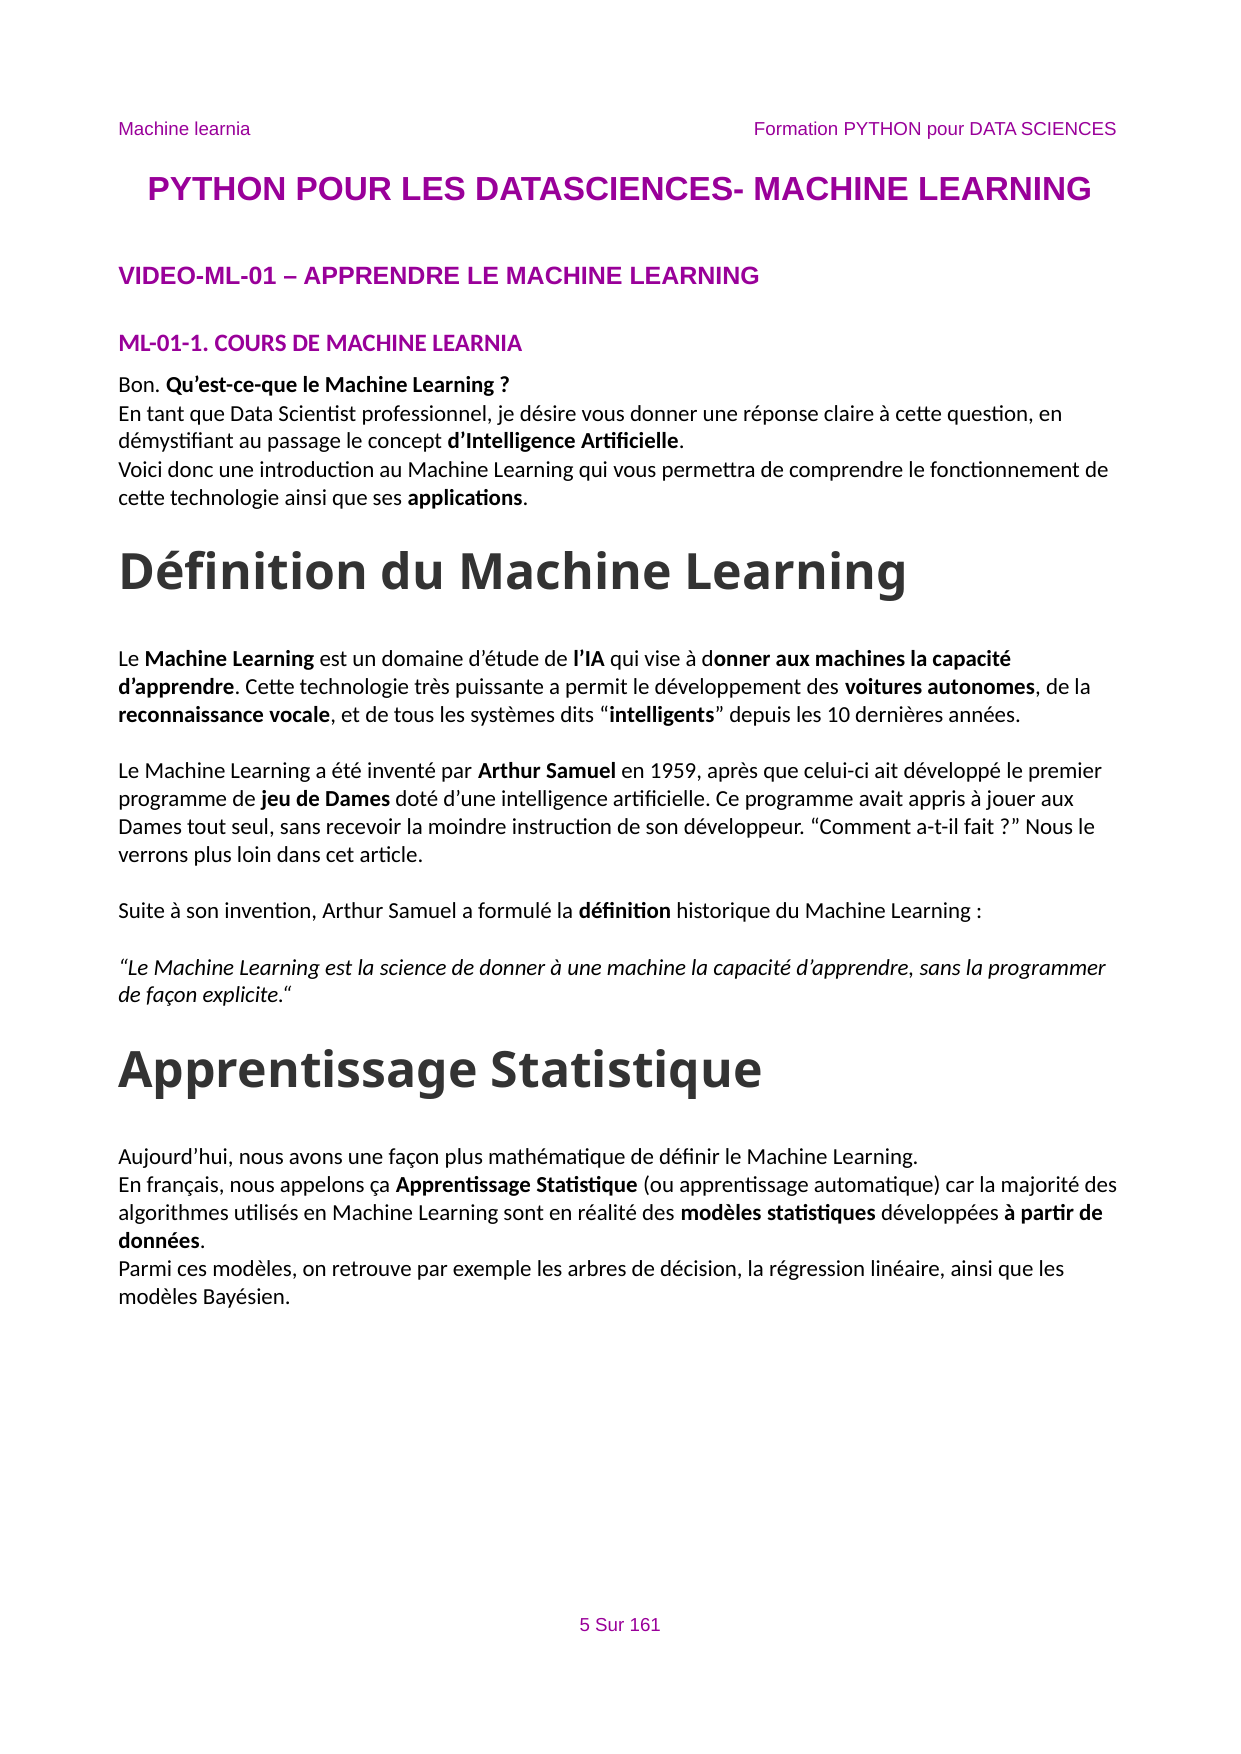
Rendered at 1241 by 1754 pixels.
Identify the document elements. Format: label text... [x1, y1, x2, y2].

text Parmi ces modèles, on retrouve par exemple les arbres de décision, la régression linéaire, ainsi que les modèles Bayésien. [118, 1254, 1122, 1310]
text Le Machine Learning a été inventé par Arthur Samuel en 1959, après que celui-ci ait développé le premier programme de jeu de Dames doté d’une intelligence artificielle. Ce programme avait appris à jouer aux Dames tout seul, sans recevoir la moindre instruction de son développeur. “Comment a-t-il fait ?” Nous le verrons plus loin dans cet article. [118, 756, 1122, 868]
subtitle Définition du Machine Learning [118, 536, 1122, 604]
text Bon. Qu’est-ce-que le Machine Learning ? [118, 371, 1122, 399]
subtitle VIDEO-ML-01 – APPRENDRE LE MACHINE LEARNING [118, 261, 1122, 290]
subtitle Apprentissage Statistique [118, 1034, 1122, 1102]
text Voici donc une introduction au Machine Learning qui vous permettra de comprendre le fonctionnement de cette technologie ainsi que ses applications. [118, 455, 1122, 511]
text PYTHON POUR LES DATASCIENCES- MACHINE LEARNING [118, 169, 1122, 208]
subtitle ML-01-1. COURS DE MACHINE LEARNIA [118, 328, 1122, 358]
text Le Machine Learning est un domaine d’étude de l’IA qui vise à donner aux machines la capacité d’apprendre. Cette technologie très puissante a permit le développement des voitures autonomes, de la reconnaissance vocale, et de tous les systèmes dits “intelligents” depuis les 10 dernières années. [118, 644, 1122, 728]
text En tant que Data Scientist professionnel, je désire vous donner une réponse claire à cette question, en démystifiant au passage le concept d’Intelligence Artificielle. [118, 399, 1122, 455]
text “Le Machine Learning est la science de donner à une machine la capacité d’apprendre, sans la programmer de façon explicite.“ [118, 953, 1122, 1009]
text En français, nous appelons ça Apprentissage Statistique (ou apprentissage automatique) car la majorité des algorithmes utilisés en Machine Learning sont en réalité des modèles statistiques développées à partir de données. [118, 1170, 1122, 1254]
text Aujourd’hui, nous avons une façon plus mathématique de définir le Machine Learning. [118, 1142, 1122, 1170]
text Suite à son invention, Arthur Samuel a formulé la définition historique du Machine Learning : [118, 897, 1122, 924]
